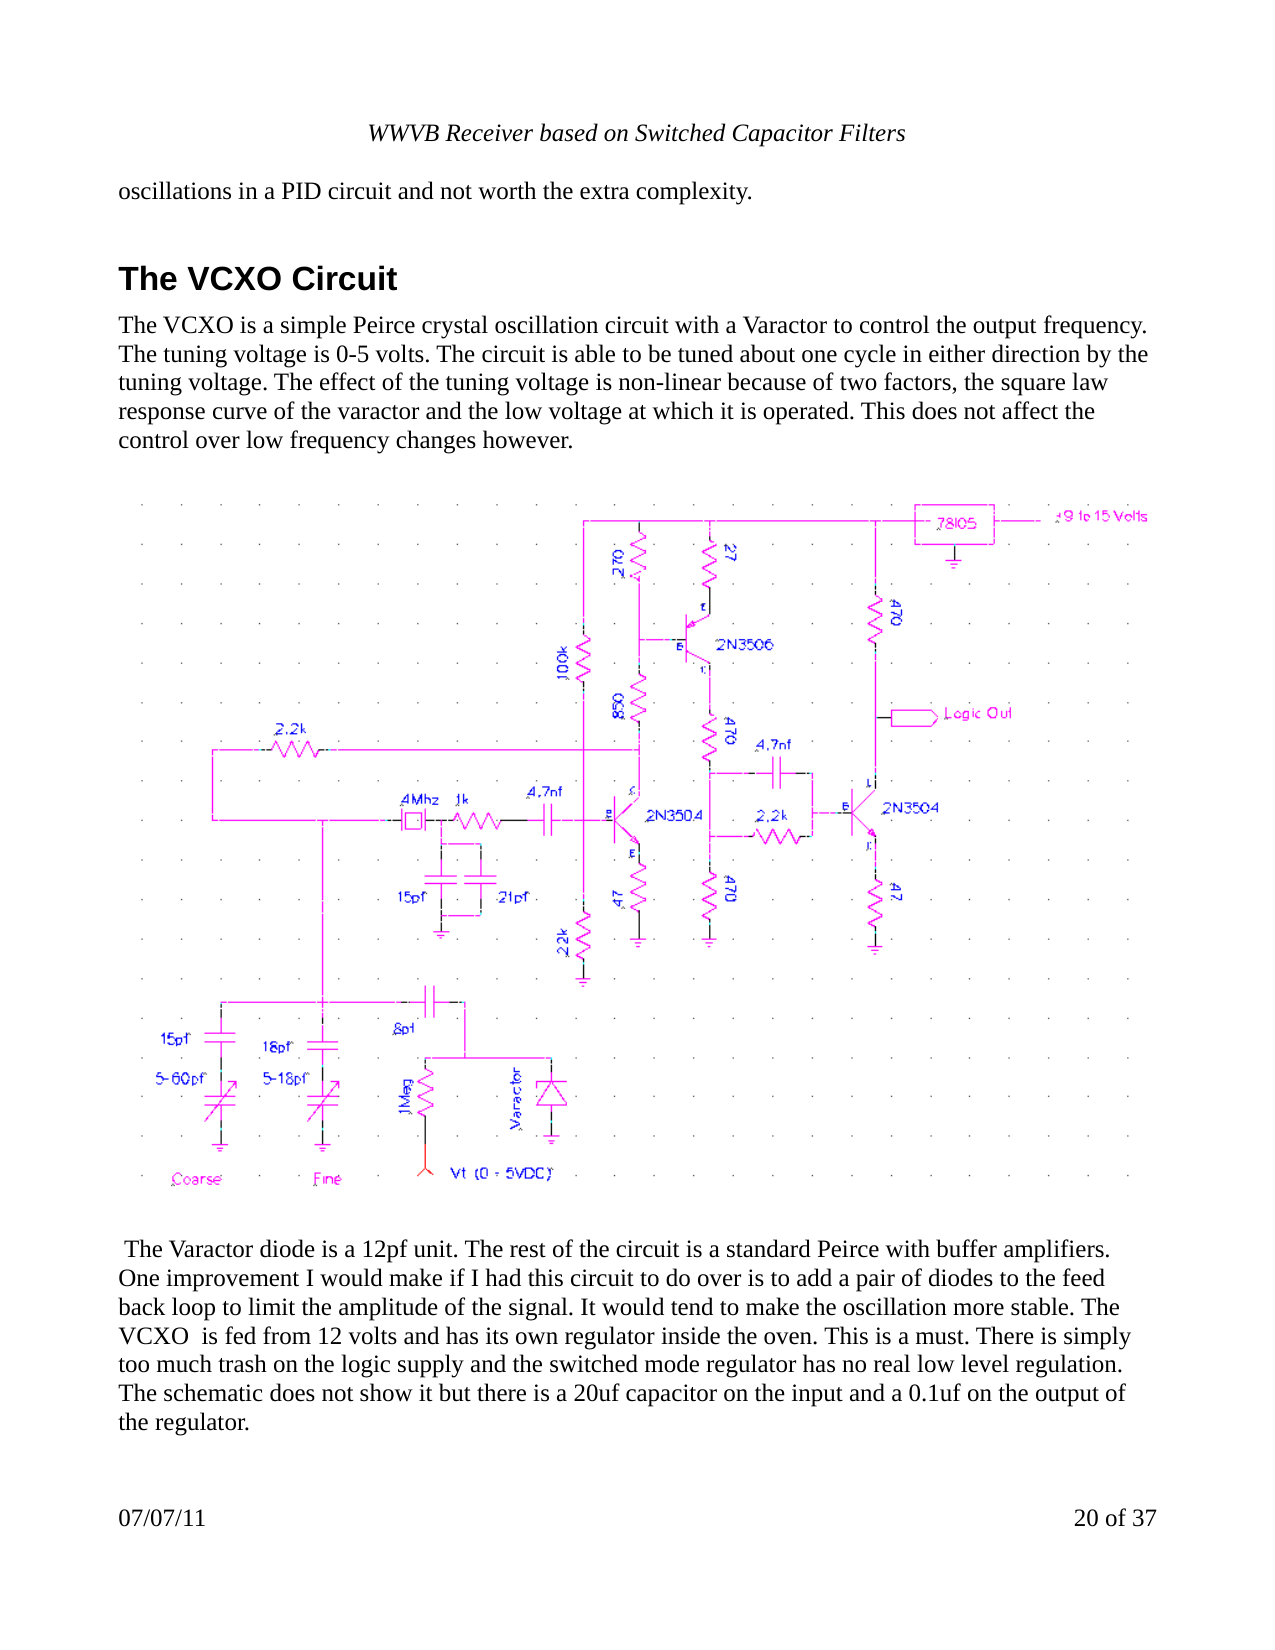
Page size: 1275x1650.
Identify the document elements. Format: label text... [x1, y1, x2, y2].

subtitle The VCXO Circuit [118, 259, 1157, 297]
text The VCXO is a simple Peirce crystal oscillation circuit with a Varactor to control the output frequency. The tuning voltage is 0-5 volts. The circuit is able to be tuned about one cycle in either direction by the tuning voltage. The effect of the tuning voltage is non-linear because of two factors, the square law response curve of the varactor and the low voltage at which it is operated. This does not affect the control over low frequency changes however. [118, 310, 1157, 454]
picture [118, 482, 1157, 1206]
text oscillations in a PID circuit and not worth the extra complexity. [118, 176, 1157, 205]
text The Varactor diode is a 12pf unit. The rest of the circuit is a standard Peirce with buffer amplifiers. One improvement I would make if I had this circuit to do over is to add a pair of diodes to the feed back loop to limit the amplitude of the signal. It would tend to make the oscillation more stable. The VCXO is fed from 12 volts and has its own regulator inside the oven. This is a must. There is simply too much trash on the logic supply and the switched mode regulator has no real low level regulation. The schematic does not show it but there is a 20uf capacitor on the input and a 0.1uf on the output of the regulator. [118, 1234, 1157, 1436]
